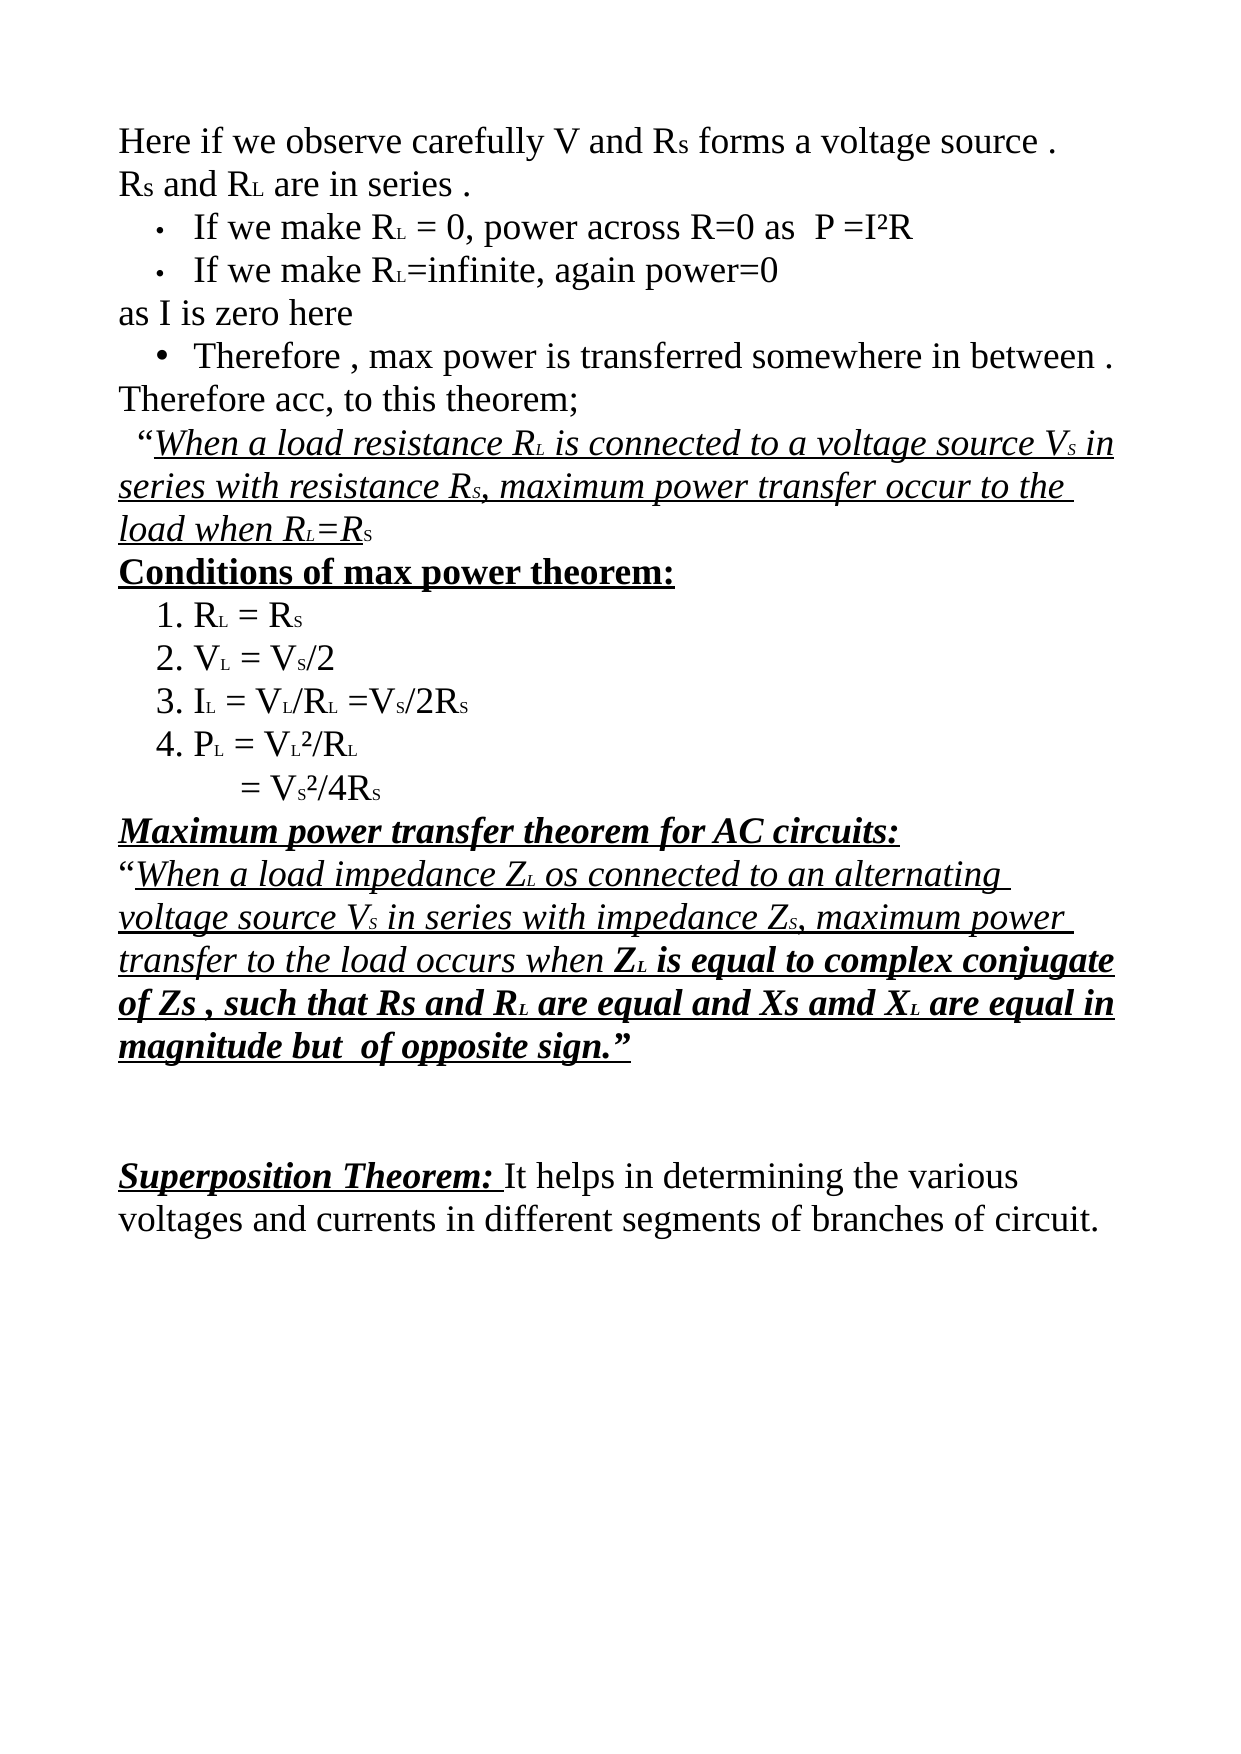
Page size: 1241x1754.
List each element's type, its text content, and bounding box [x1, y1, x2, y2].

list PL = VL²/RL [156, 722, 1122, 765]
text “When a load resistance RL is connected to a voltage source VS in series with resistance RS, maximum power transfer occur to the load when RL=RS [118, 420, 1122, 549]
list If we make RL=infinite, again power=0 [156, 247, 1122, 291]
list RL = RS [156, 592, 1122, 636]
text Superposition Theorem: It helps in determining the various voltages and currents in different segments of branches of circuit. [118, 1153, 1122, 1239]
text Maximum power transfer theorem for AC circuits: [118, 808, 1122, 851]
text as I is zero here [118, 291, 1122, 334]
list IL = VL/RL =VS/2RS [156, 679, 1122, 722]
text Conditions of max power theorem: [118, 549, 1122, 592]
text Rs and RL are in series . [118, 161, 1122, 204]
list VL = VS/2 [156, 636, 1122, 679]
text Here if we observe carefully V and Rs forms a voltage source . [118, 118, 1122, 161]
text “When a load impedance ZL os connected to an alternating voltage source VS in series with impedance ZS, maximum power transfer to the load occurs when ZL is equal to complex conjugate of Zs , such that Rs and RL are equal and Xs amd XL are equal in magnitude but of opposite sign.” [118, 851, 1122, 1067]
list Therefore , max power is transferred somewhere in between . [156, 334, 1122, 377]
text Therefore acc, to this theorem; [118, 377, 1122, 420]
text = VS²/4RS [118, 765, 1122, 808]
list If we make RL = 0, power across R=0 as P =I²R [156, 204, 1122, 247]
